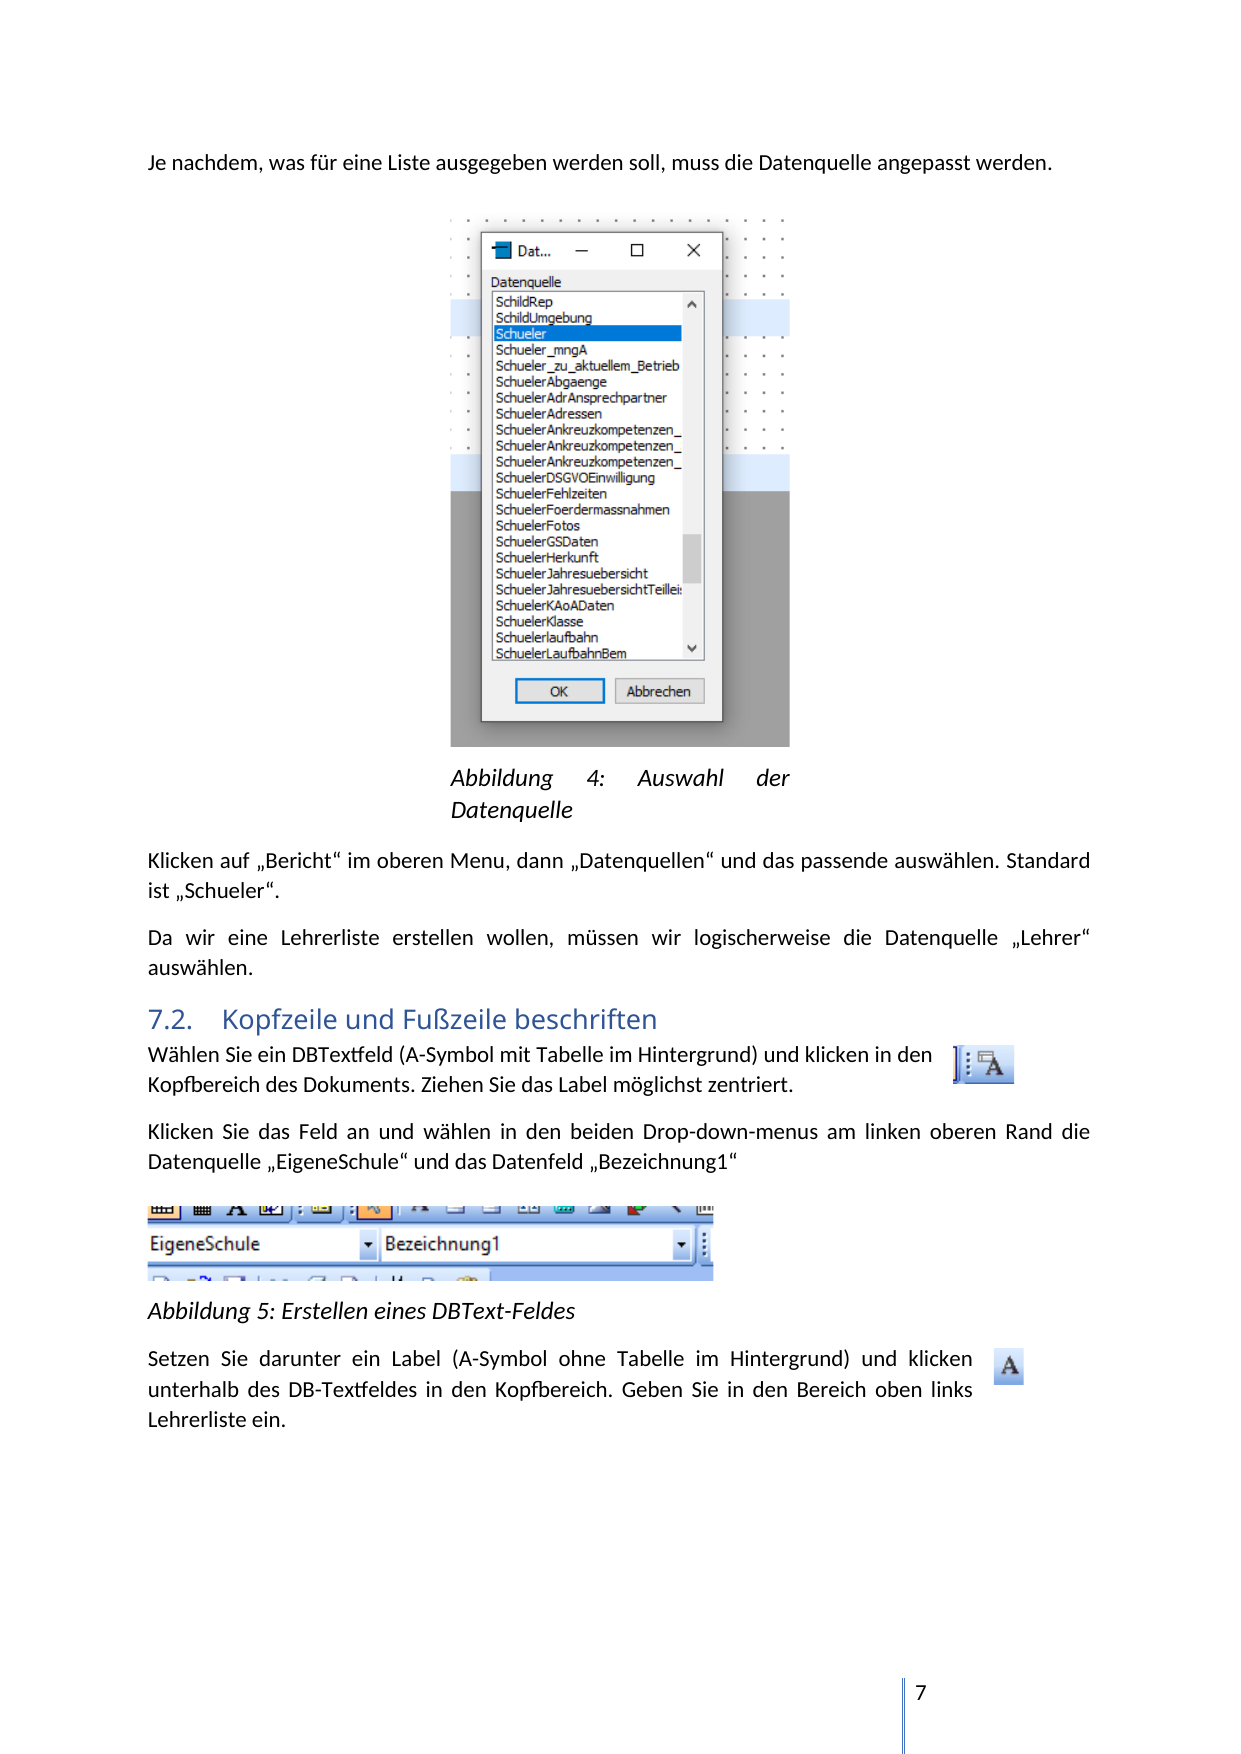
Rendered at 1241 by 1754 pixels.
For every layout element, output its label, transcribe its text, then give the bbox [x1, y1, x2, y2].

picture [450, 206, 790, 747]
picture [454, 1434, 786, 1511]
text Abbildung 6: Erstellen eines Labels [454, 1511, 786, 1589]
text Je nachdem, was für eine Liste ausgegeben werden soll, muss die Datenquelle angepasst werden. [148, 148, 1093, 176]
text Setzen Sie darunter ein Label (A-Symbol ohne Tabelle im Hintergrund) und klicken unterhalb des DB-Textfeldes in den Kopfbereich. Geben Sie in den Bereich oben links Lehrerliste ein. [148, 1344, 1093, 1403]
text Wählen Sie ein DBTextfeld (A-Symbol mit Tabelle im Hintergrund) und klicken in den Kopfbereich des Dokuments. Ziehen Sie das Label möglichst zentriert. [148, 1040, 1093, 1098]
text Klicken auf „Bericht“ im oberen Menu, dann „Datenquellen“ und das passende auswählen. Standard ist „Schueler“. [148, 194, 1093, 904]
text [451, 194, 790, 206]
subtitle Kopfzeile und Fußzeile beschriften [148, 1000, 1093, 1037]
picture [990, 1045, 1018, 1086]
text Abbildung 5: Erstellen eines DBText-Feldes [148, 1281, 713, 1326]
picture [147, 1206, 714, 1281]
text Abbildung 4: Auswahl der Datenquelle [451, 747, 790, 825]
text Da wir eine Lehrerliste erstellen wollen, müssen wir logischerweise die Datenquelle „Lehrer“ auswählen. [148, 923, 1093, 982]
text Klicken Sie das Feld an und wählen in den beiden Drop-down-menus am linken oberen Rand die Datenquelle „EigeneSchule“ und das Datenfeld „Bezeichnung1“ [148, 1117, 1093, 1176]
